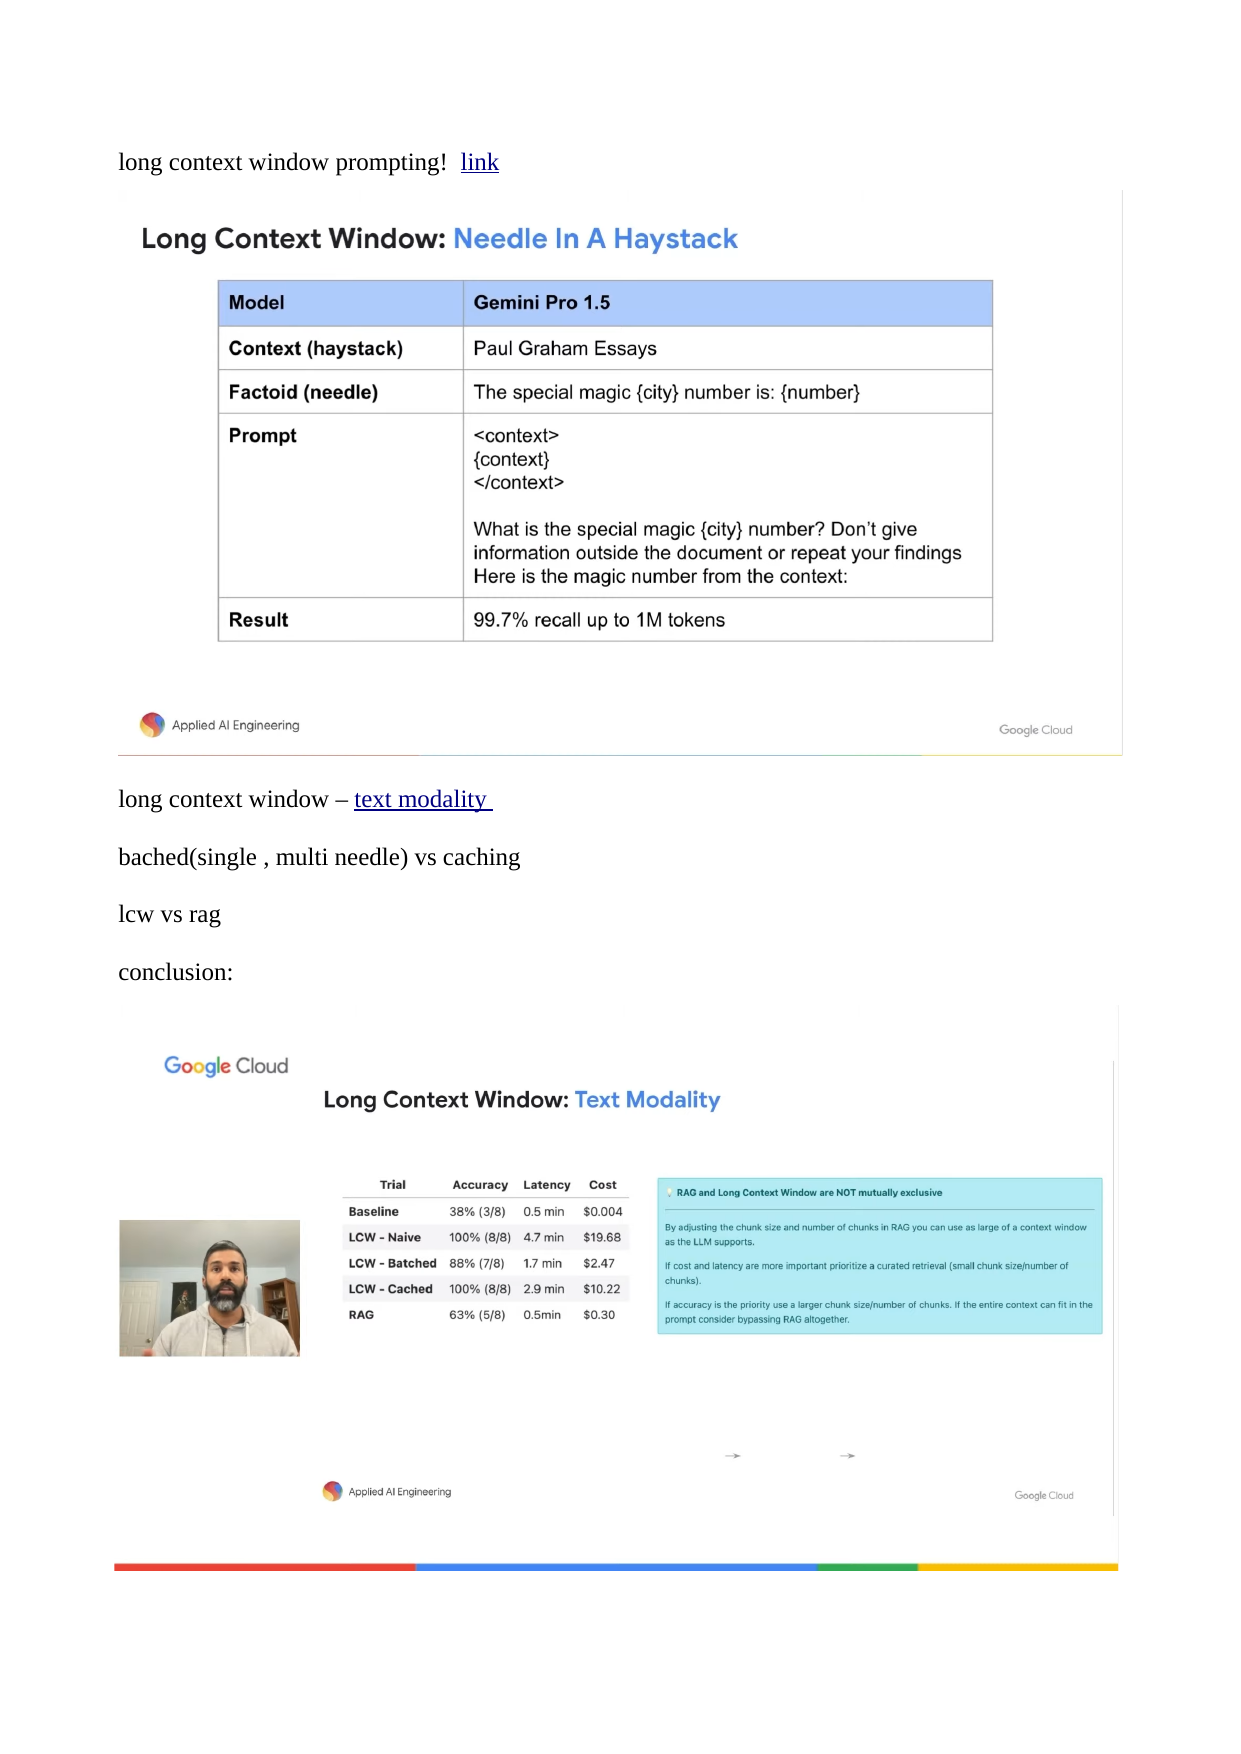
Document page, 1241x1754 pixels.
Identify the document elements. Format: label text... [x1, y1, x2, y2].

text [118, 176, 1122, 190]
text long context window prompting! link [118, 147, 1122, 176]
picture [118, 190, 1123, 756]
text long context window – text modality bached(single , multi needle) vs caching lcw vs rag conclusion: [118, 756, 1122, 1628]
picture [114, 1005, 1119, 1571]
